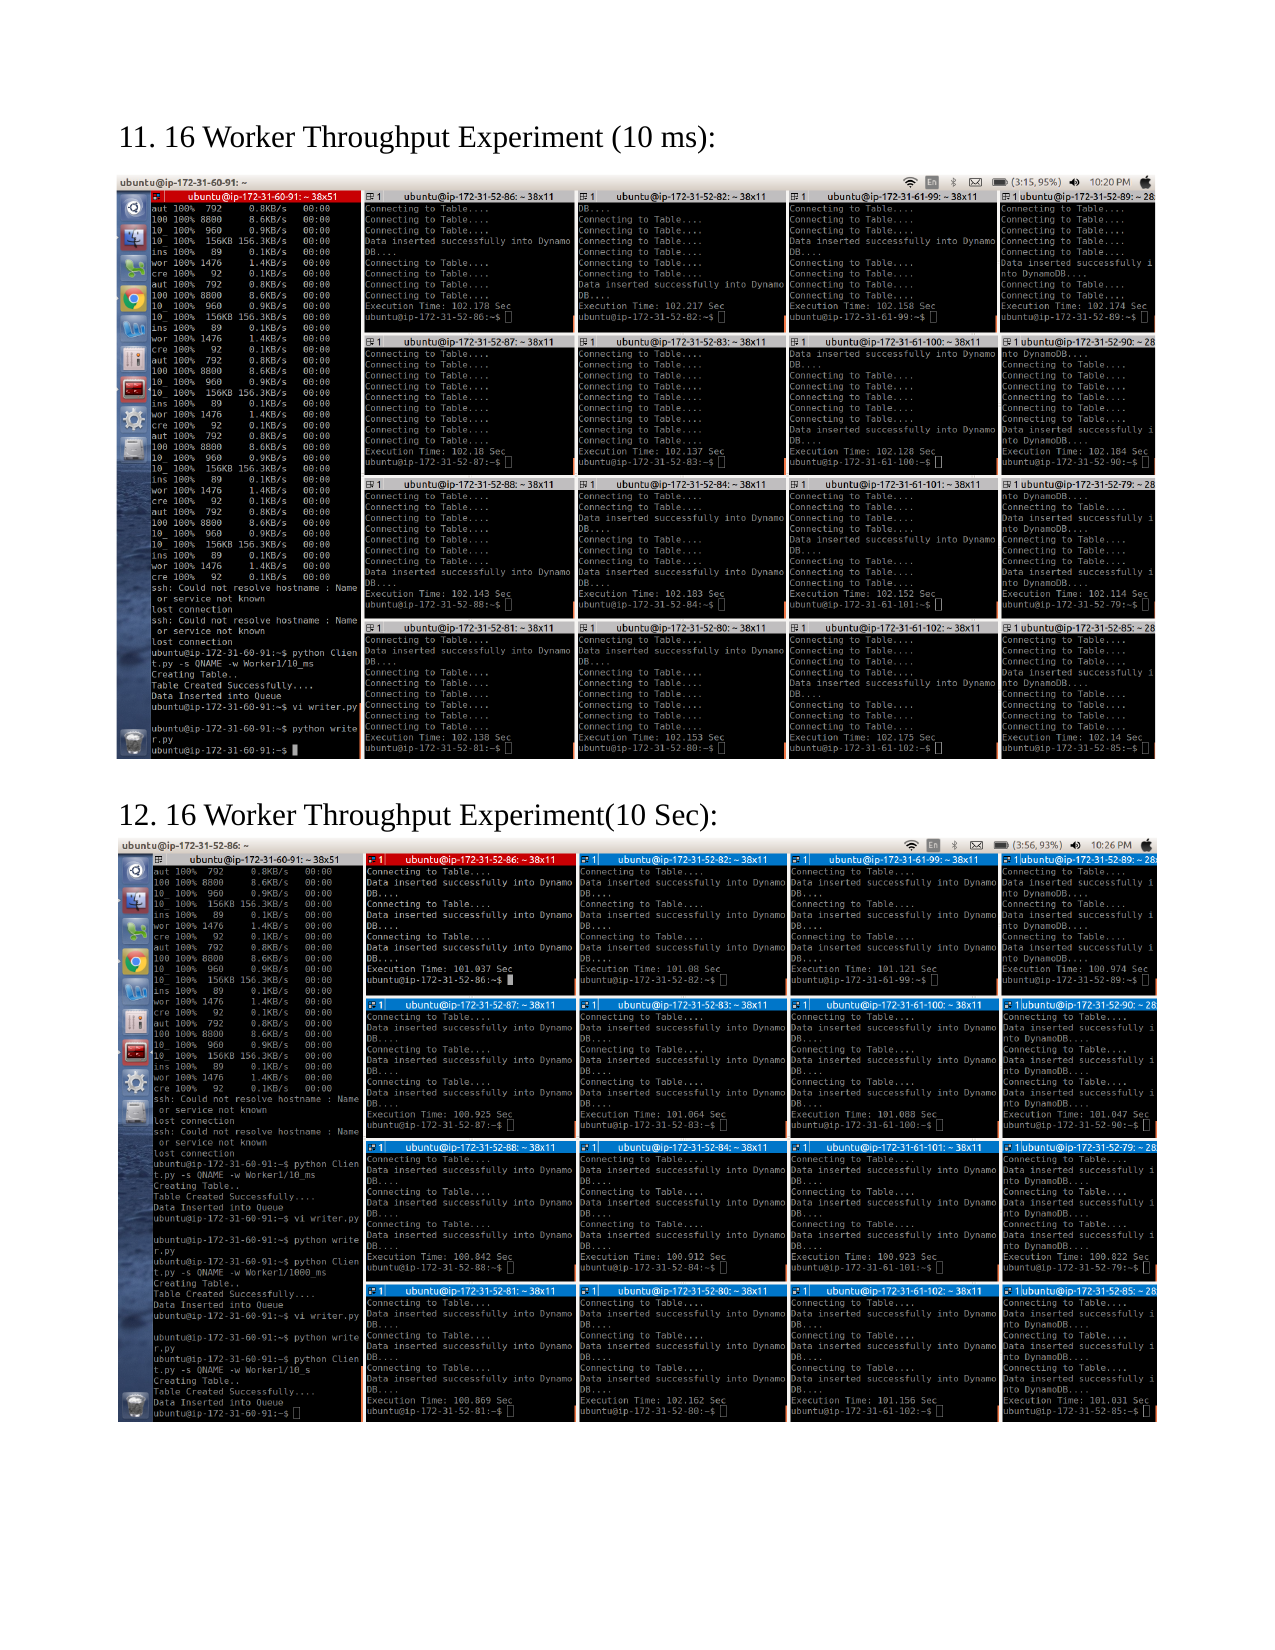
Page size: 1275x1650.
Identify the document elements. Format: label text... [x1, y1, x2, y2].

text 11. 16 Worker Throughput Experiment (10 ms): [118, 118, 1157, 154]
picture [118, 837, 1157, 1422]
text 12. 16 Worker Throughput Experiment(10 Sec): [118, 796, 1157, 832]
picture [116, 174, 1156, 759]
